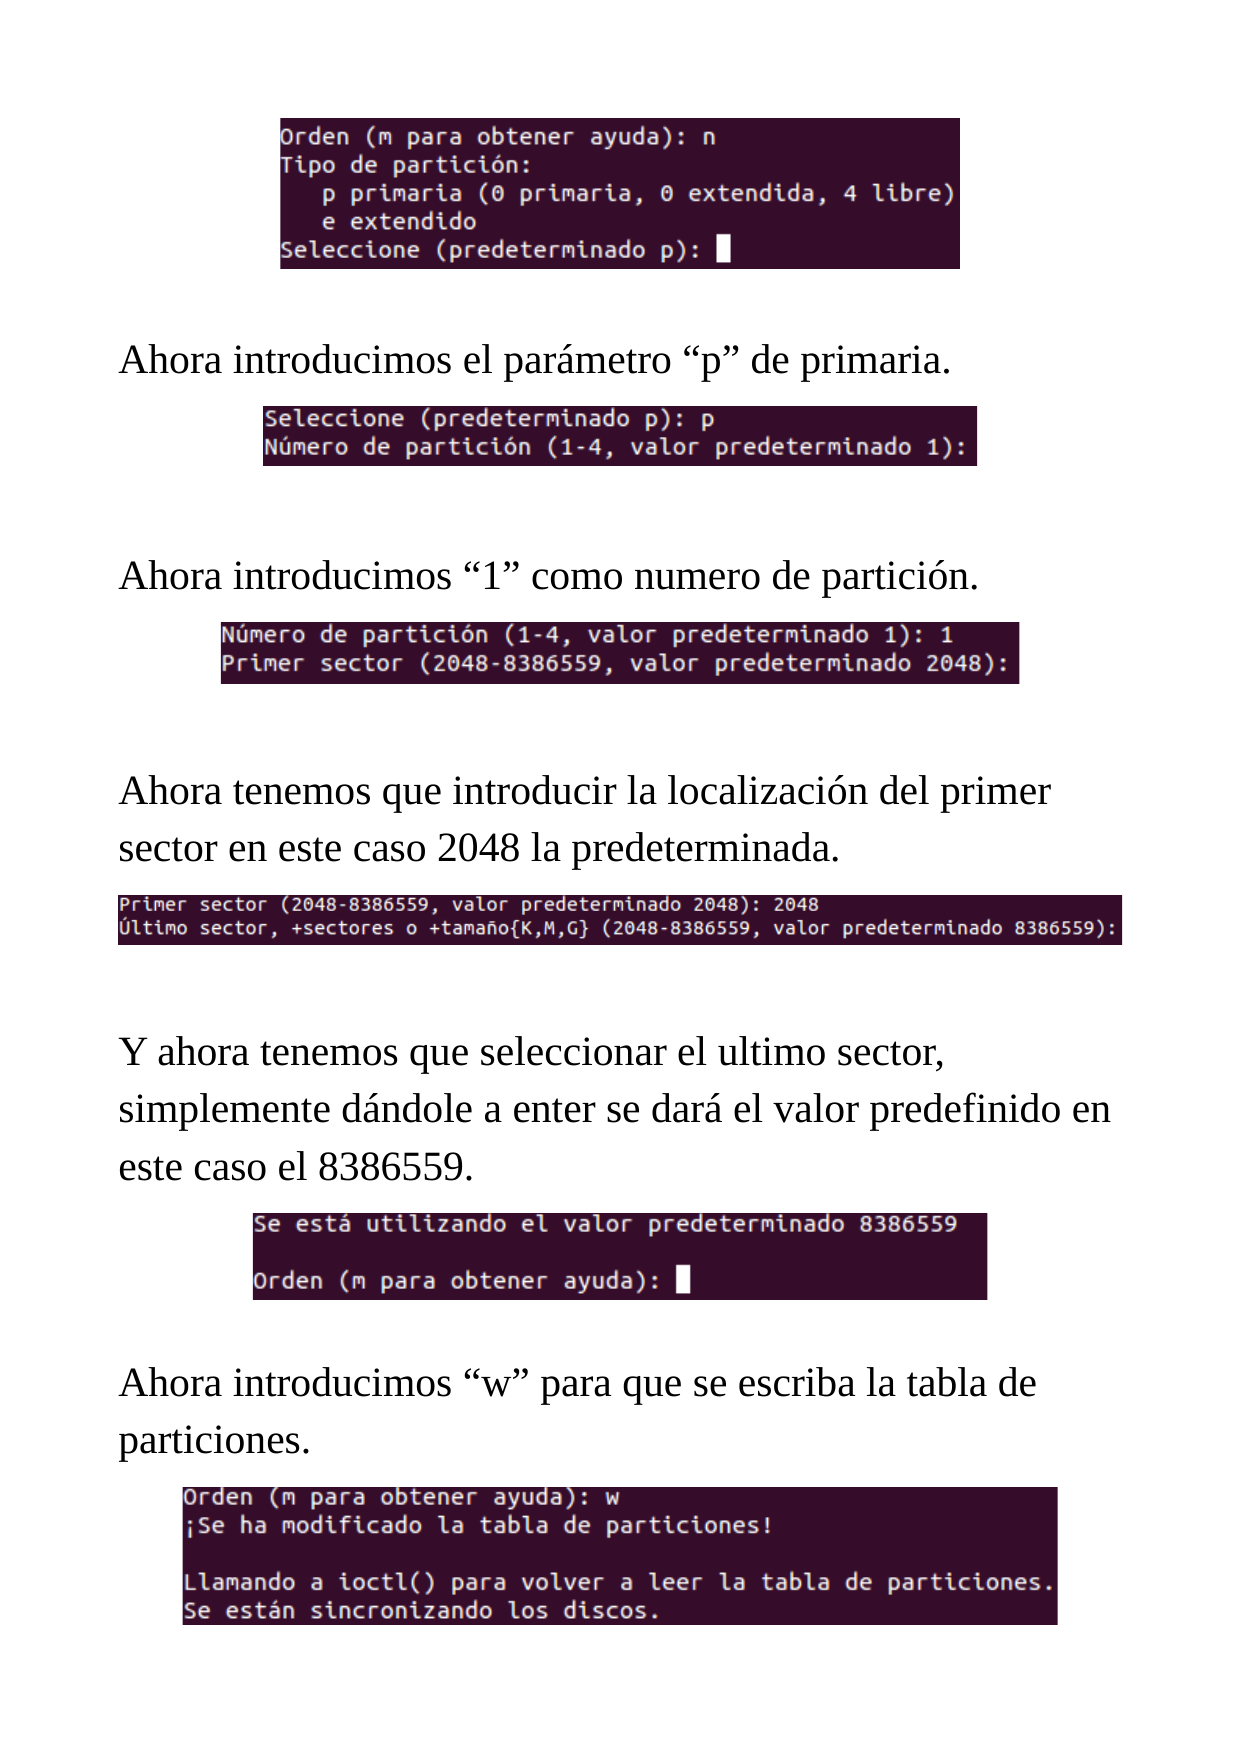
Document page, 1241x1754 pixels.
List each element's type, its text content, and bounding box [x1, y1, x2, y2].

text Ahora introducimos “1” como numero de partición. [118, 551, 1122, 598]
picture [118, 895, 1123, 945]
picture [220, 622, 1020, 684]
picture [252, 1213, 988, 1300]
text Ahora introducimos “w” para que se escriba la tabla de particiones. [118, 1357, 1122, 1463]
text Y ahora tenemos que seleccionar el ultimo sector, simplemente dándole a enter se dará el valor predefinido en este caso el 8386559. [118, 1026, 1122, 1189]
text Ahora tenemos que introducir la localización del primer sector en este caso 2048 la predeterminada. [118, 765, 1122, 871]
picture [182, 1487, 1058, 1625]
picture [263, 406, 978, 466]
text Ahora introducimos el parámetro “p” de primaria. [118, 334, 1122, 382]
picture [280, 118, 960, 269]
